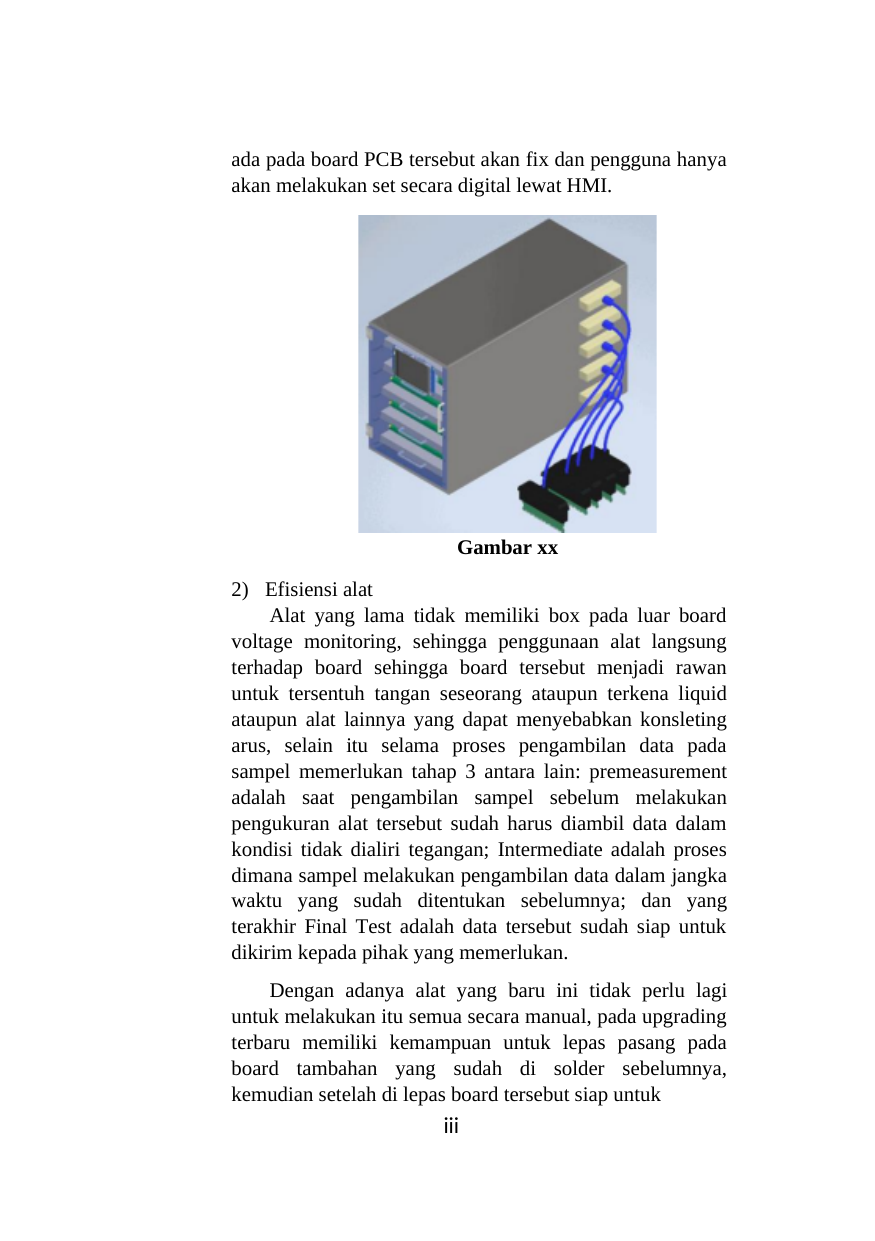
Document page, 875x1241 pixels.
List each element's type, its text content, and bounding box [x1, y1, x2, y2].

list Gambar xx [194, 534, 756, 559]
list Dengan adanya alat yang baru ini tidak perlu lagi untuk melakukan itu semua secara manual, pada upgrading terbaru memiliki kemampuan untuk lepas pasang pada board tambahan yang sudah di solder sebelumnya, kemudian setelah di lepas board tersebut siap untuk [231, 978, 727, 1106]
list Alat yang lama tidak memiliki box pada luar board voltage monitoring, sehingga penggunaan alat langsung terhadap board sehingga board tersebut menjadi rawan untuk tersentuh tangan seseorang ataupun terkena liquid ataupun alat lainnya yang dapat menyebabkan konsleting arus, selain itu selama proses pengambilan data pada sampel memerlukan tahap 3 antara lain: premeasurement adalah saat pengambilan sampel sebelum melakukan pengukuran alat tersebut sudah harus diambil data dalam kondisi tidak dialiri tegangan; Intermediate adalah proses dimana sampel melakukan pengambilan data dalam jangka waktu yang sudah ditentukan sebelumnya; dan yang terakhir Final Test adalah data tersebut sudah siap untuk dikirim kepada pihak yang memerlukan. [231, 603, 727, 964]
list Efisiensi alat [231, 577, 756, 601]
picture [358, 215, 657, 533]
list ada pada board PCB tersebut akan fix dan pengguna hanya akan melakukan set secara digital lewat HMI. [166, 147, 727, 197]
